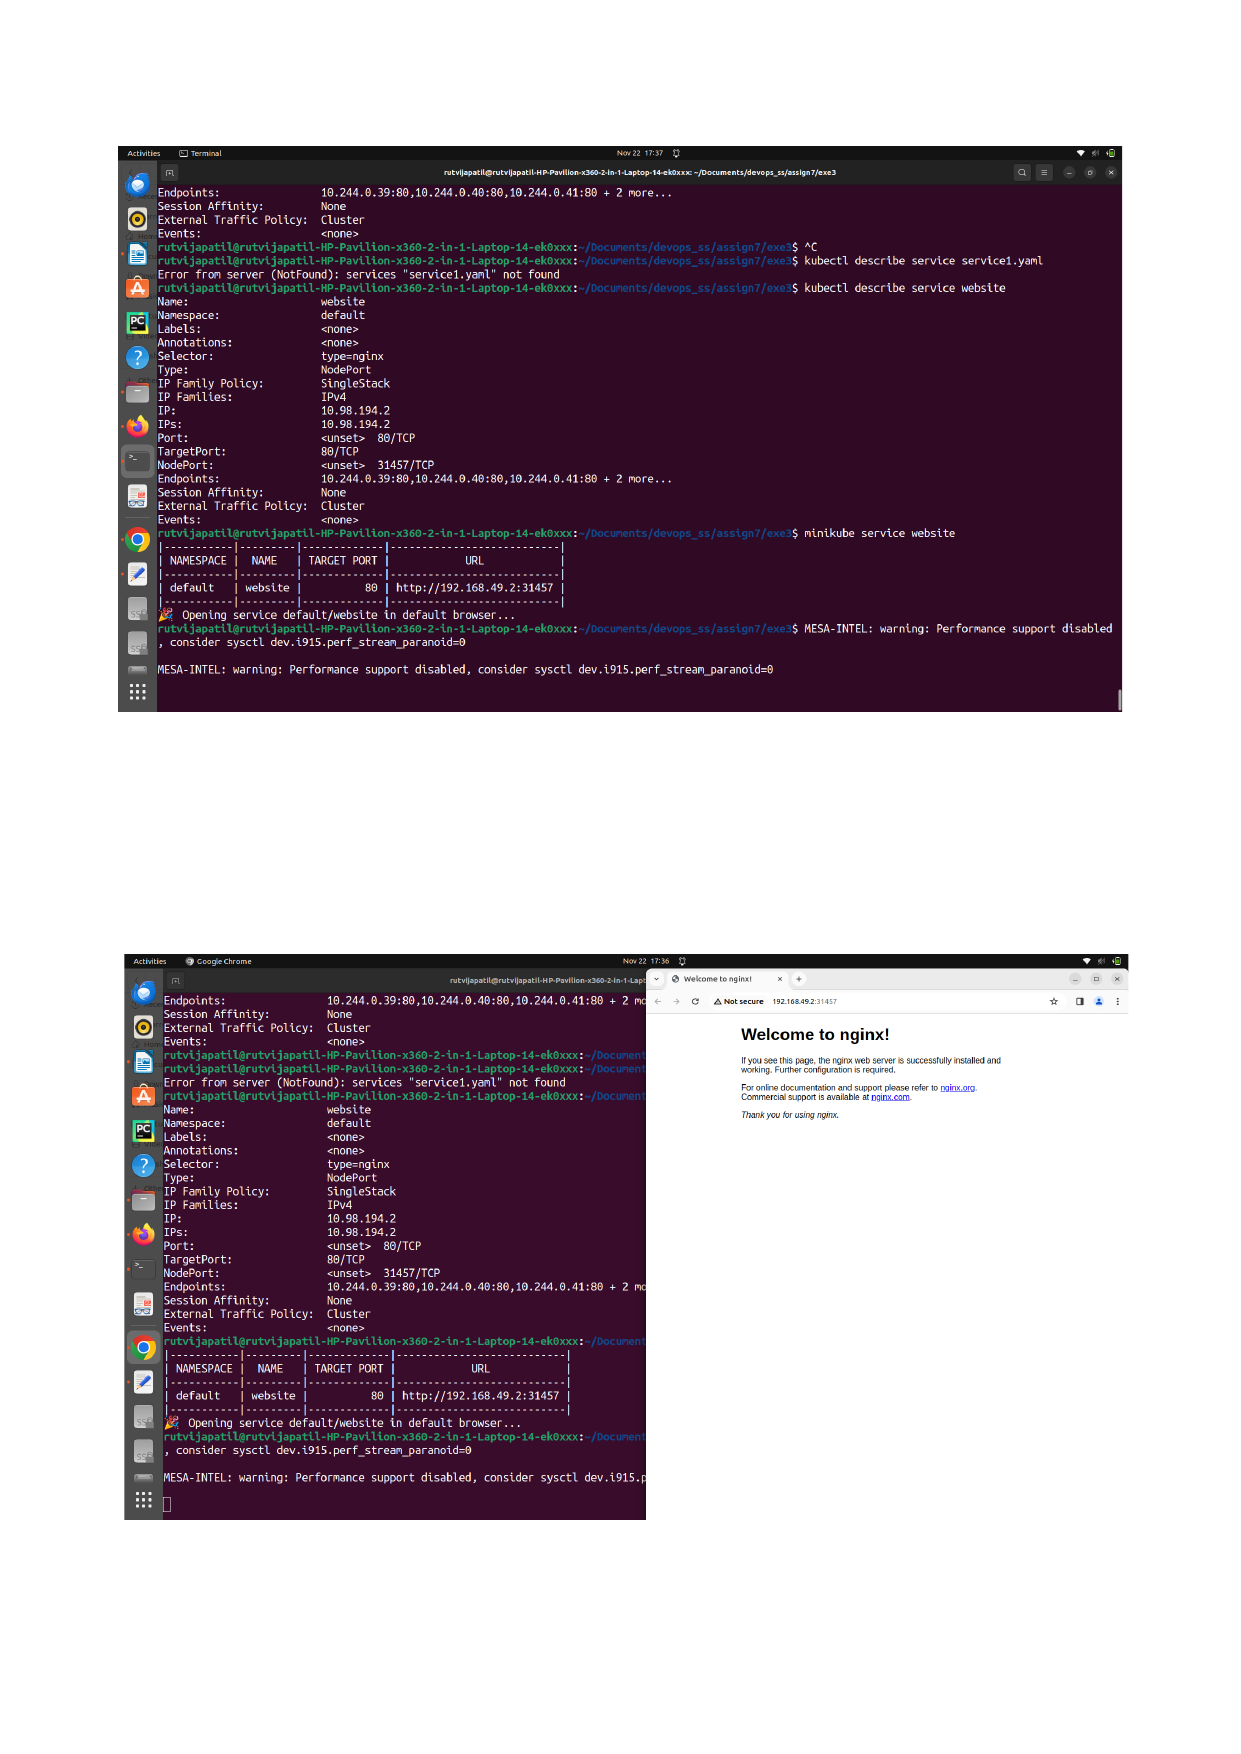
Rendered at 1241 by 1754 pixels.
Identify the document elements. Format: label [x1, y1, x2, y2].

picture [124, 954, 1129, 1520]
picture [118, 146, 1123, 712]
